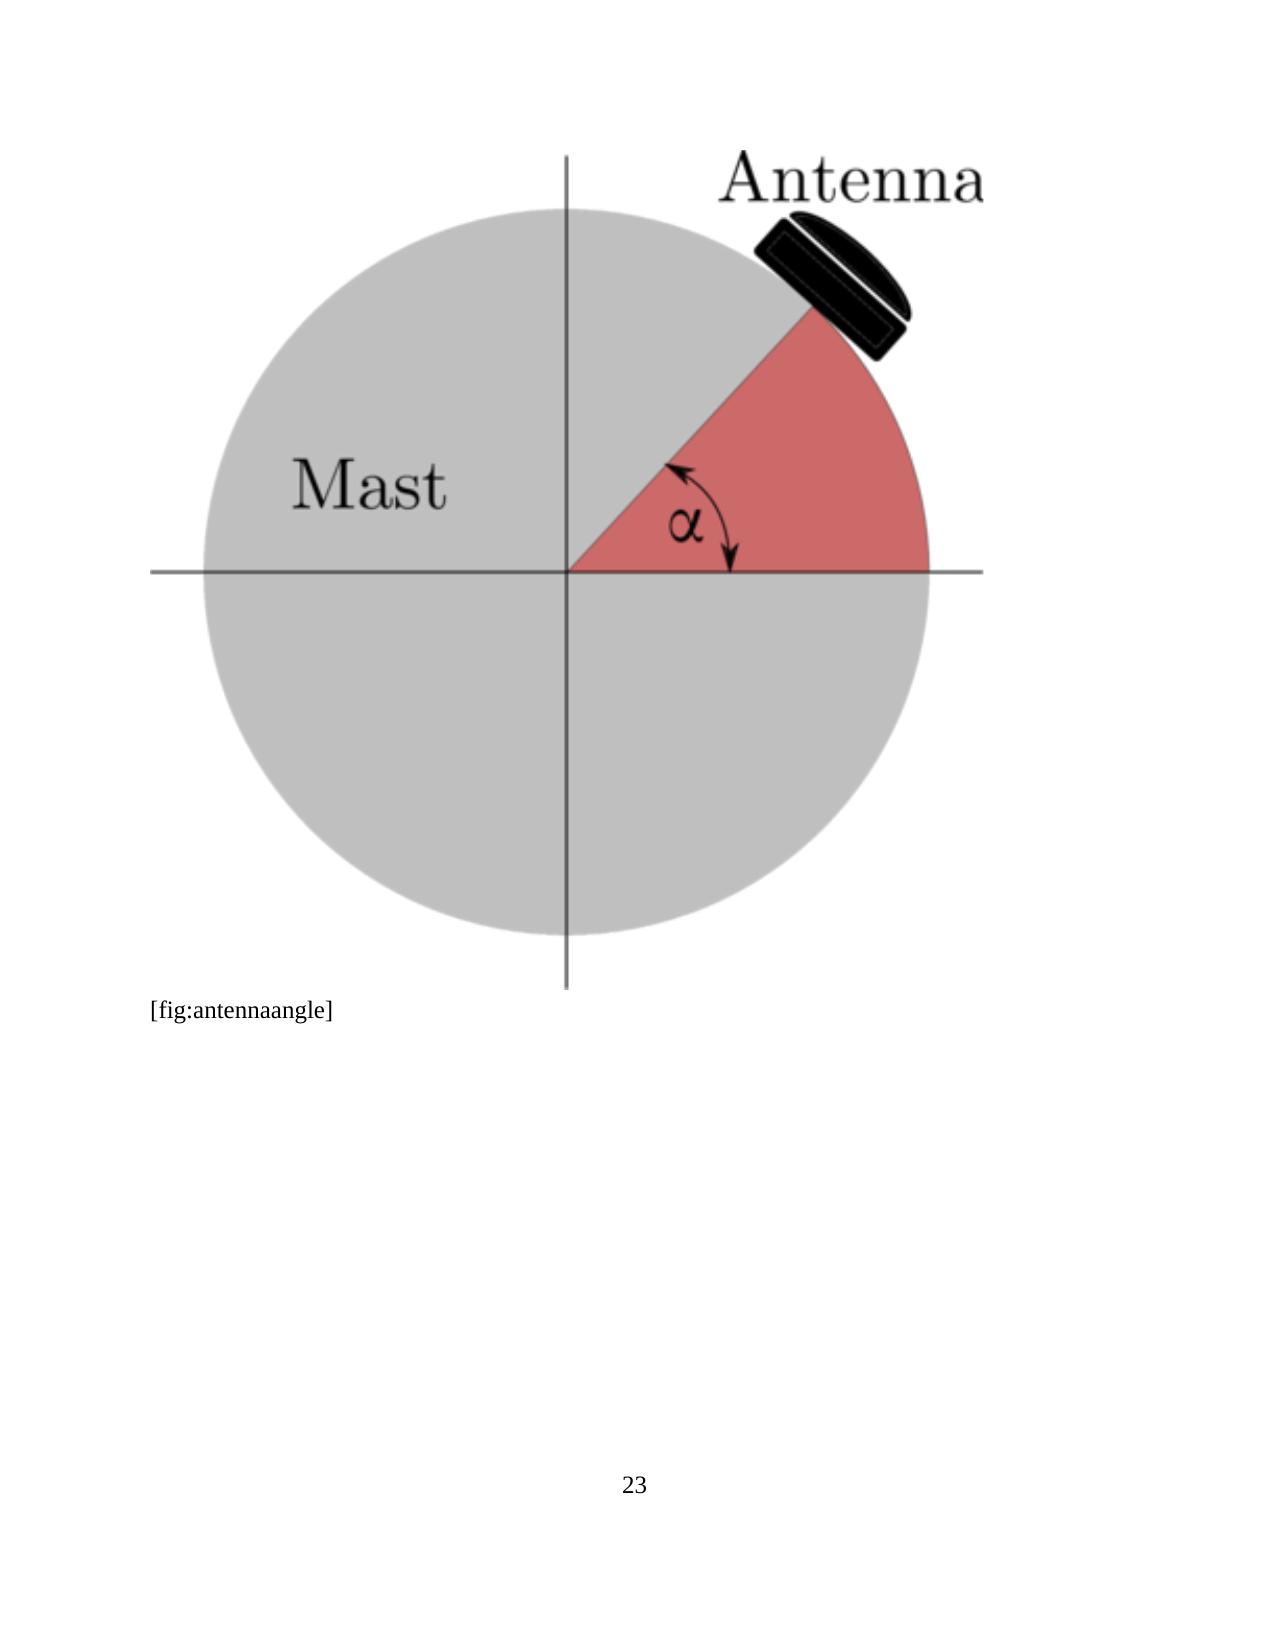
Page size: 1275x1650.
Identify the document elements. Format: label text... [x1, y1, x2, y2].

text [fig:antennaangle] [150, 150, 1125, 1024]
picture [150, 150, 984, 990]
